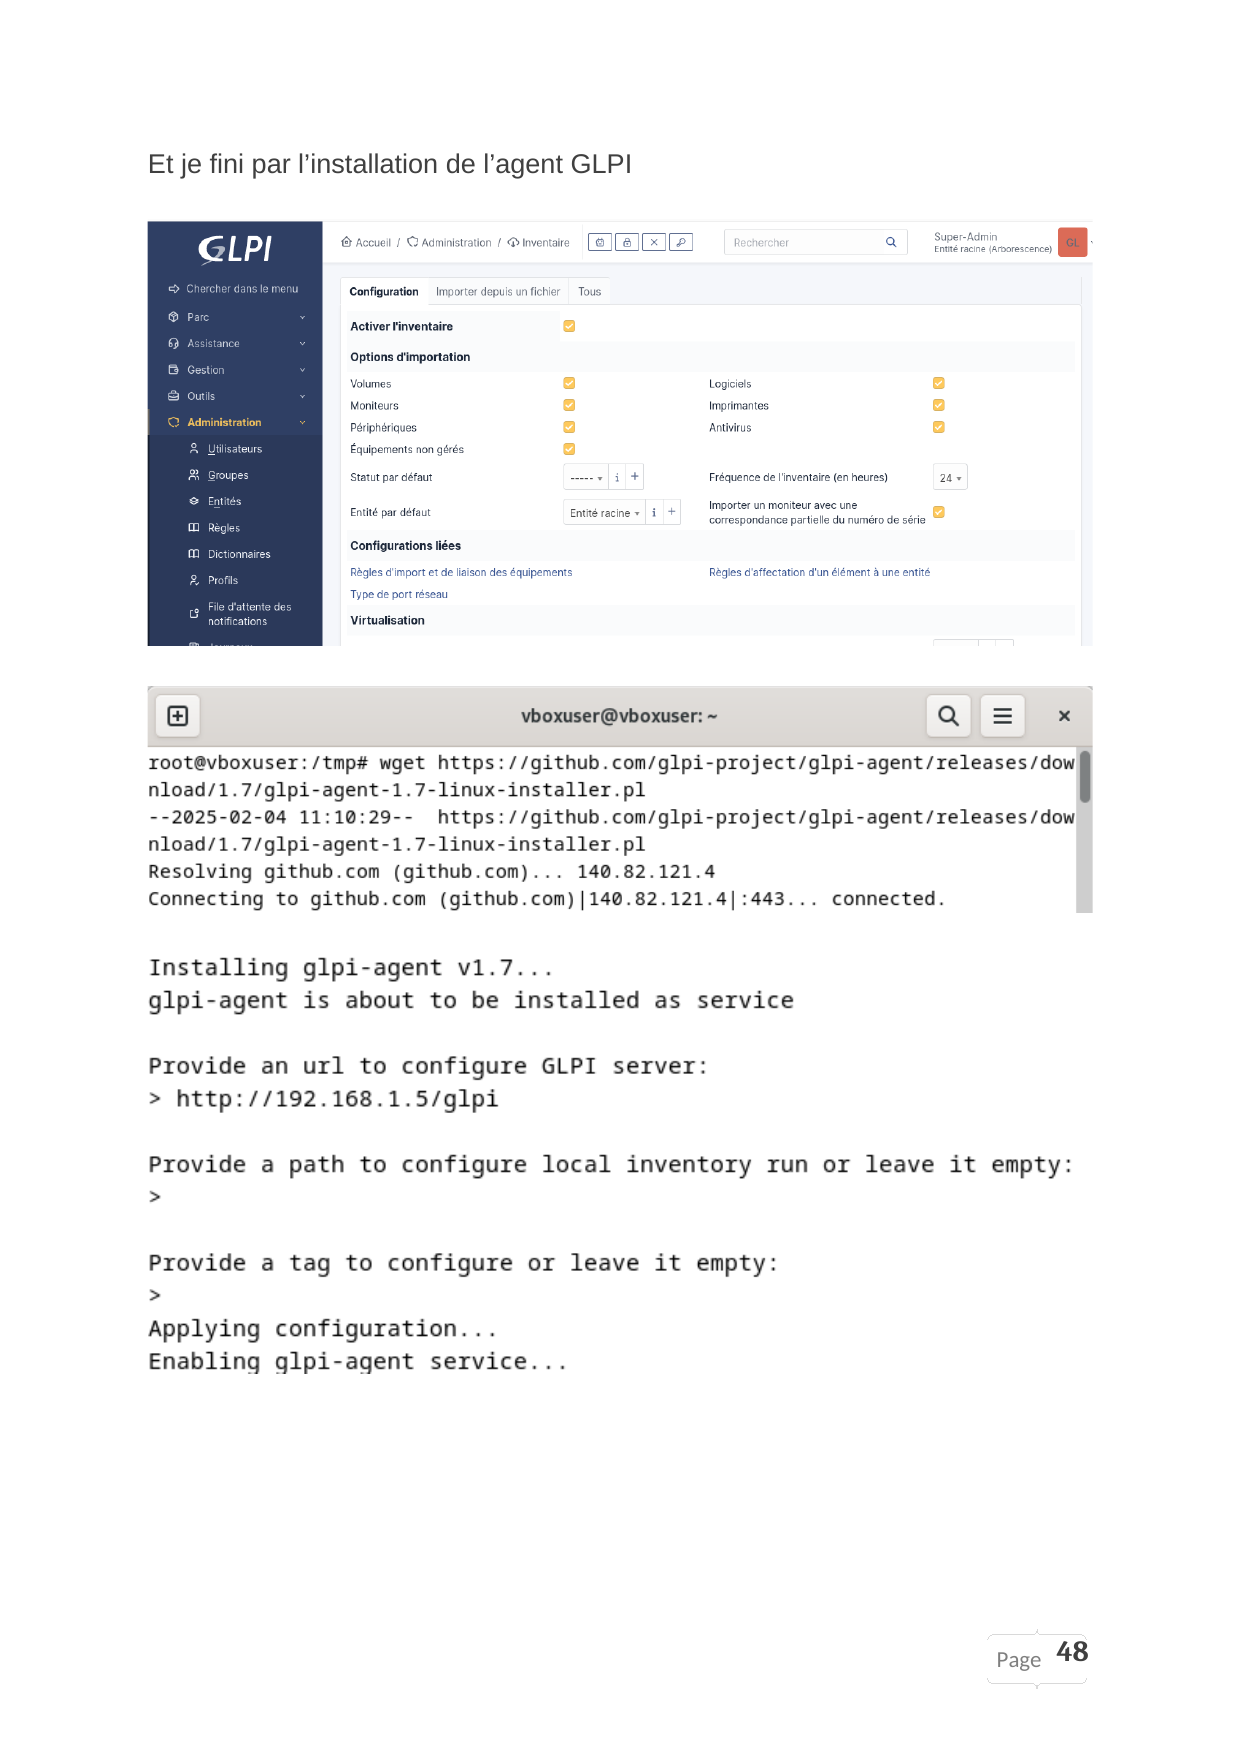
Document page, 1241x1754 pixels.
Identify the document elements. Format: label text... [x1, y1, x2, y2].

picture [147, 686, 1093, 913]
picture [147, 219, 1093, 646]
text [148, 1374, 1093, 1517]
picture [147, 952, 1093, 1374]
text [148, 913, 1093, 952]
text Et je fini par l’installation de l’agent GLPI [148, 148, 1093, 219]
text [148, 646, 1093, 686]
